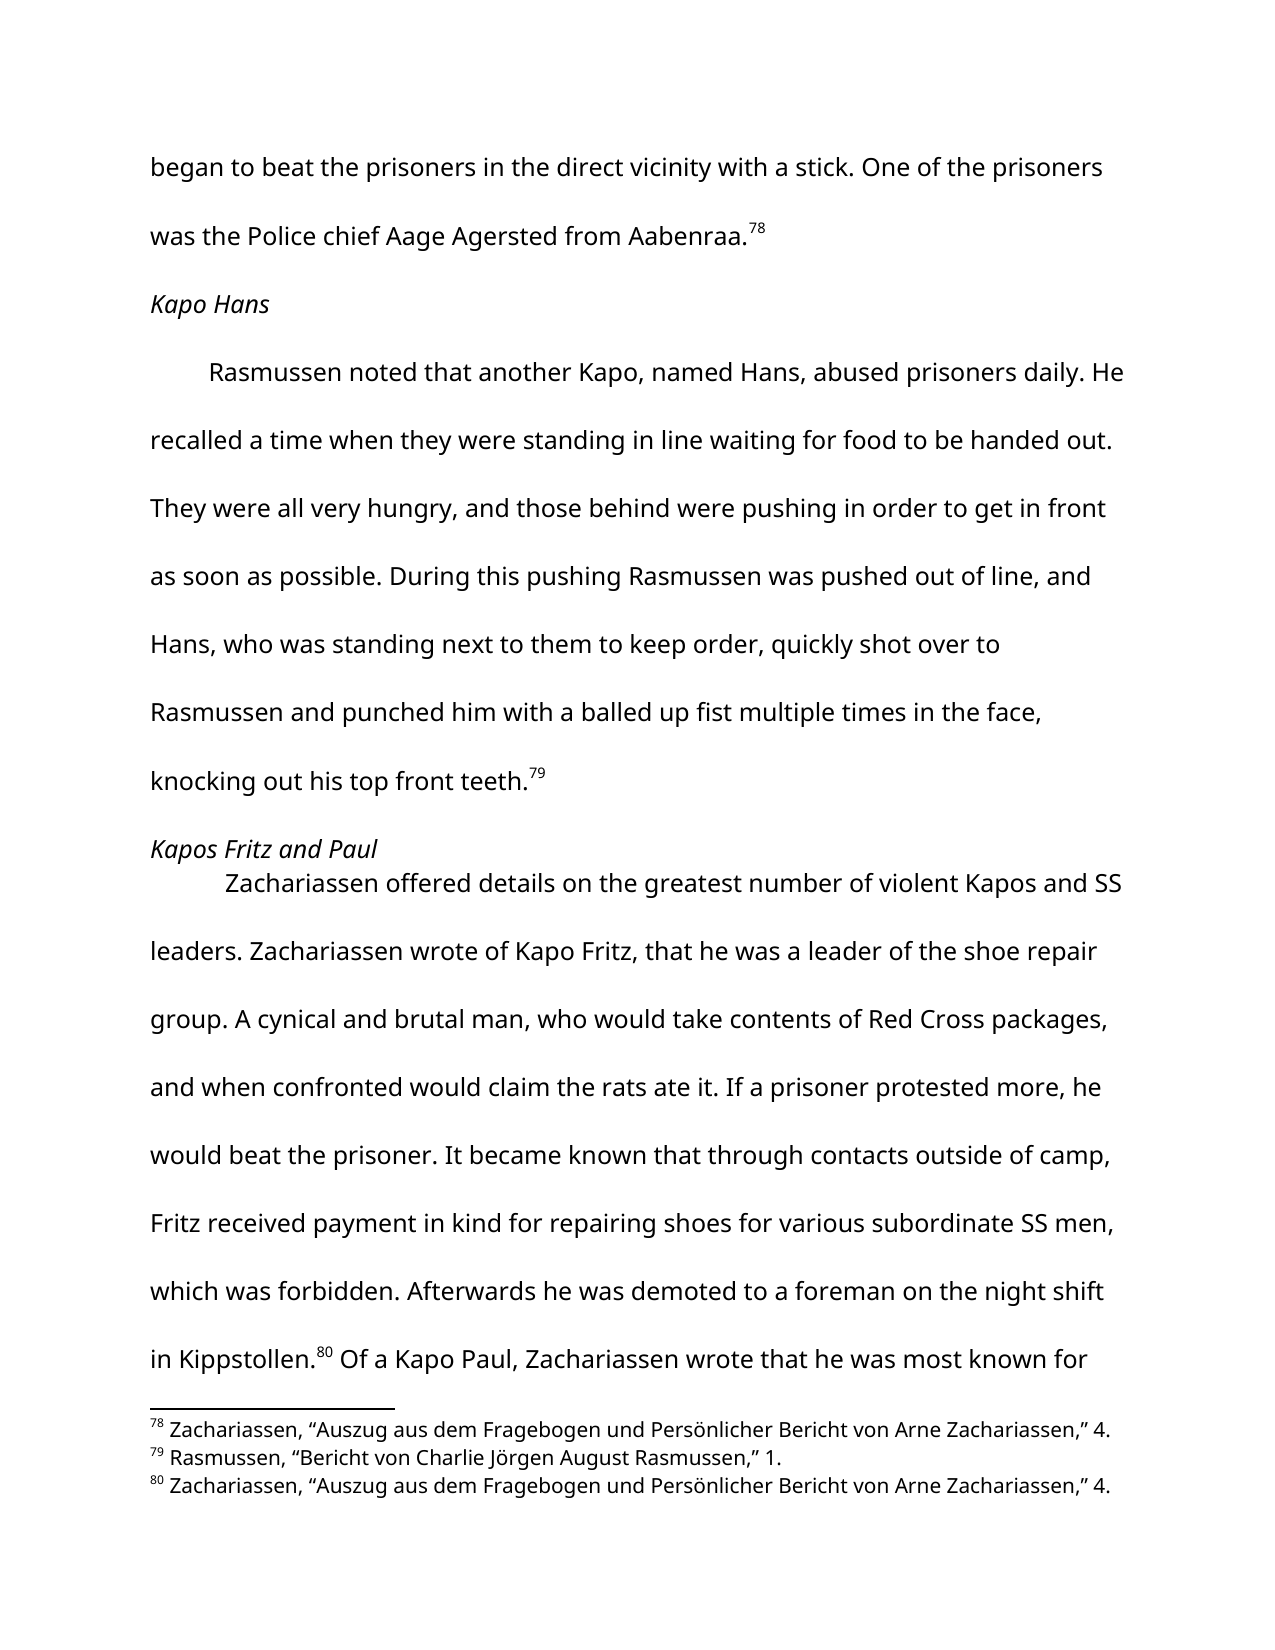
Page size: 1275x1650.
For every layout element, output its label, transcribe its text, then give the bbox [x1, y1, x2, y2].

text Zachariassen, “Auszug aus dem Fragebogen und Persönlicher Bericht von Arne Zachariassen,” 4. [150, 1472, 1125, 1500]
text Kapo Hans [150, 286, 1125, 320]
text began to beat the prisoners in the direct vicinity with a stick. One of the prisoners was the Police chief Aage Agersted from Aabenraa. [150, 150, 1125, 252]
text Rasmussen, “Bericht von Charlie Jörgen August Rasmussen,” 1. [150, 1443, 1125, 1472]
text Rasmussen noted that another Kapo, named Hans, abused prisoners daily. He recalled a time when they were standing in line waiting for food to be handed out. They were all very hungry, and those behind were pushing in order to get in front as soon as possible. During this pushing Rasmussen was pushed out of line, and Hans, who was standing next to them to keep order, quickly shot over to Rasmussen and punched him with a balled up fist multiple times in the face, knocking out his top front teeth. [150, 354, 1125, 797]
text Zachariassen offered details on the greatest number of violent Kapos and SS leaders. Zachariassen wrote of Kapo Fritz, that he was a leader of the shoe repair group. A cynical and brutal man, who would take contents of Red Cross packages, and when confronted would claim the rats ate it. If a prisoner protested more, he would beat the prisoner. It became known that through contacts outside of camp, Fritz received payment in kind for repairing shoes for various subordinate SS men, which was forbidden. Afterwards he was demoted to a foreman on the night shift in Kippstollen. Of a Kapo Paul, Zachariassen wrote that he was most known for [150, 865, 1125, 1376]
text Zachariassen, “Auszug aus dem Fragebogen und Persönlicher Bericht von Arne Zachariassen,” 4. [150, 1415, 1125, 1443]
text Kapos Fritz and Paul [150, 831, 1125, 865]
